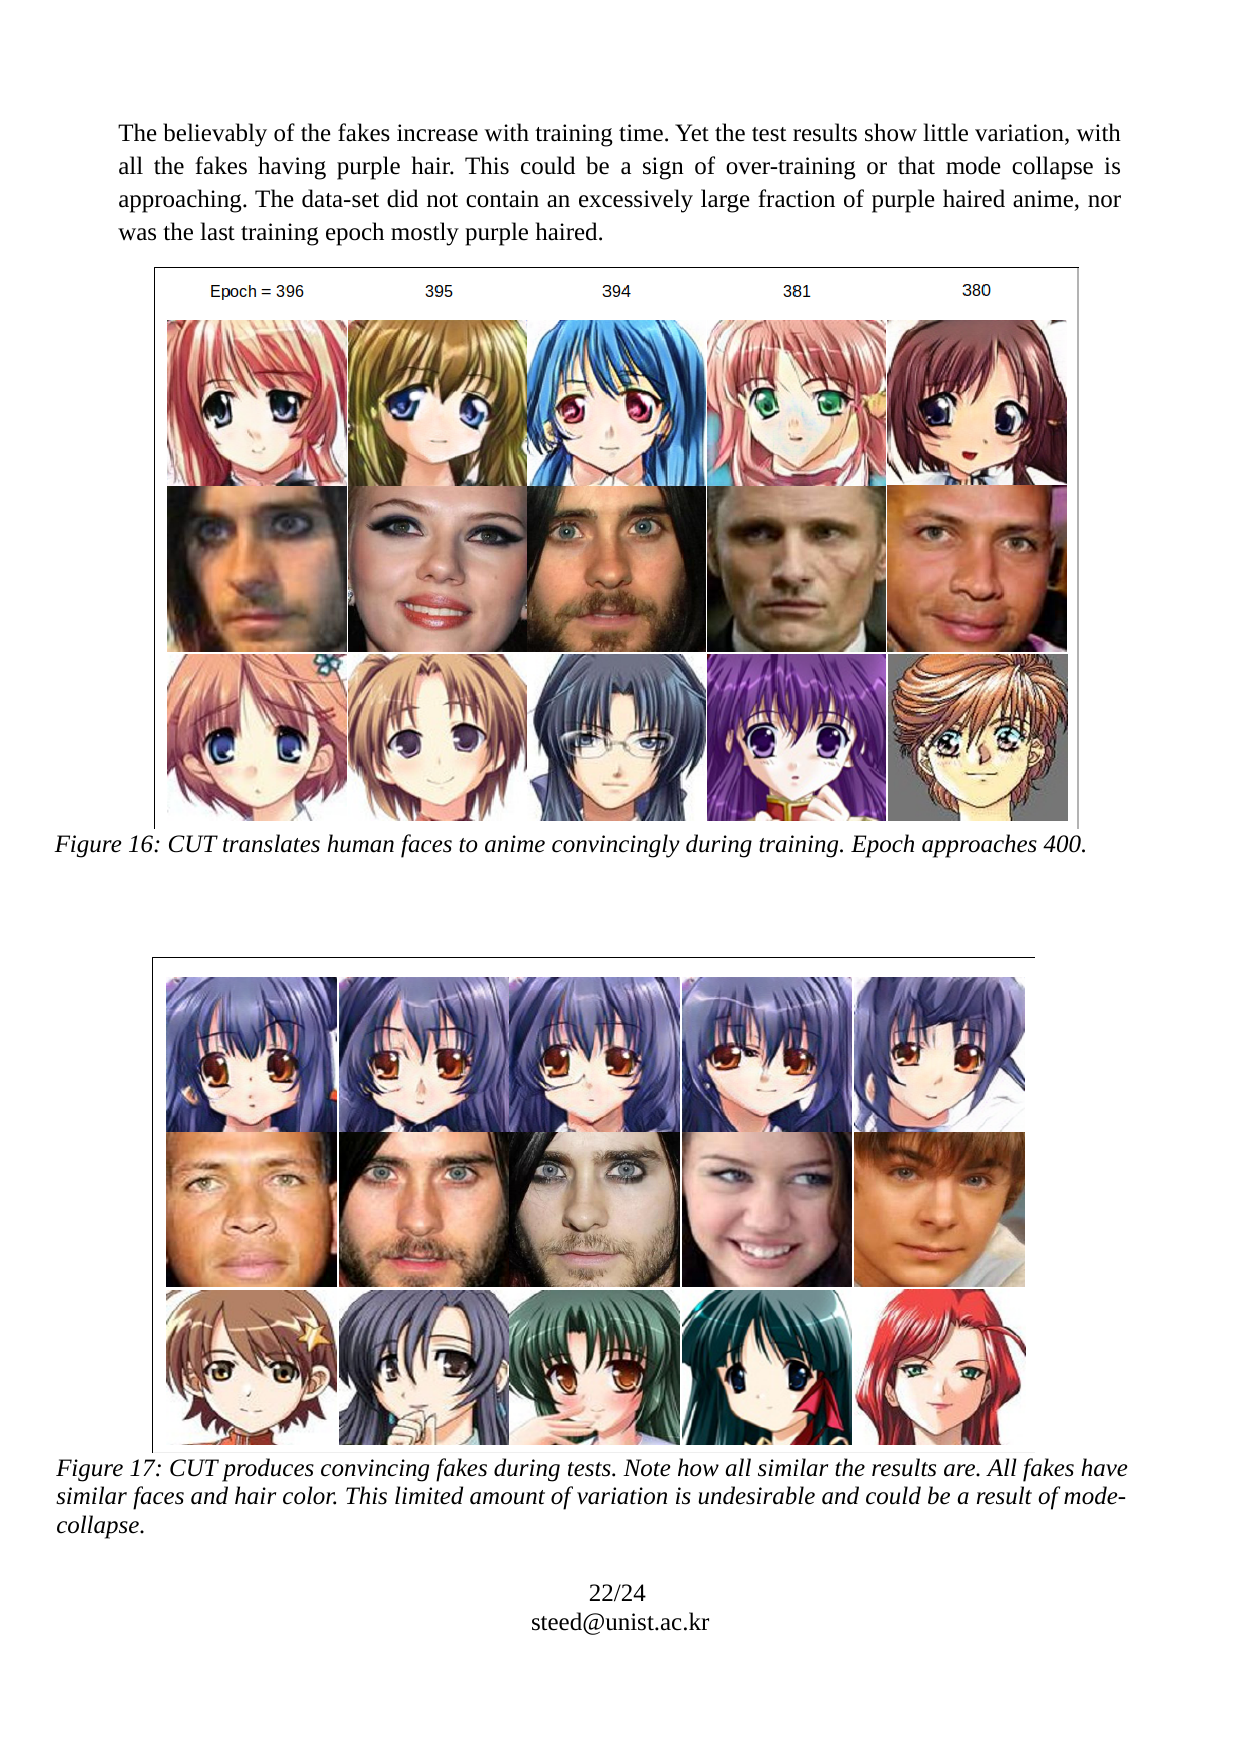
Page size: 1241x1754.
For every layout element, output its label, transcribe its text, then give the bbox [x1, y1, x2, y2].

text Figure 17: CUT produces convincing fakes during tests. Note how all similar the results are. All fakes have similar faces and hair color. This limited amount of variation is undesirable and could be a result of mode-collapse. [56, 970, 1131, 1539]
text Figure 16: CUT translates human faces to anime convincingly during training. Epoch approaches 400. [54, 280, 1198, 857]
text The believably of the fakes increase with training time. Yet the test results show little variation, with all the fakes having purple hair. This could be a sign of over-training or that mode collapse is approaching. The data-set did not contain an excessively large fraction of purple haired anime, nor was the last training epoch mostly purple haired. [118, 118, 1122, 246]
picture [154, 267, 1079, 829]
picture [152, 957, 1035, 1453]
